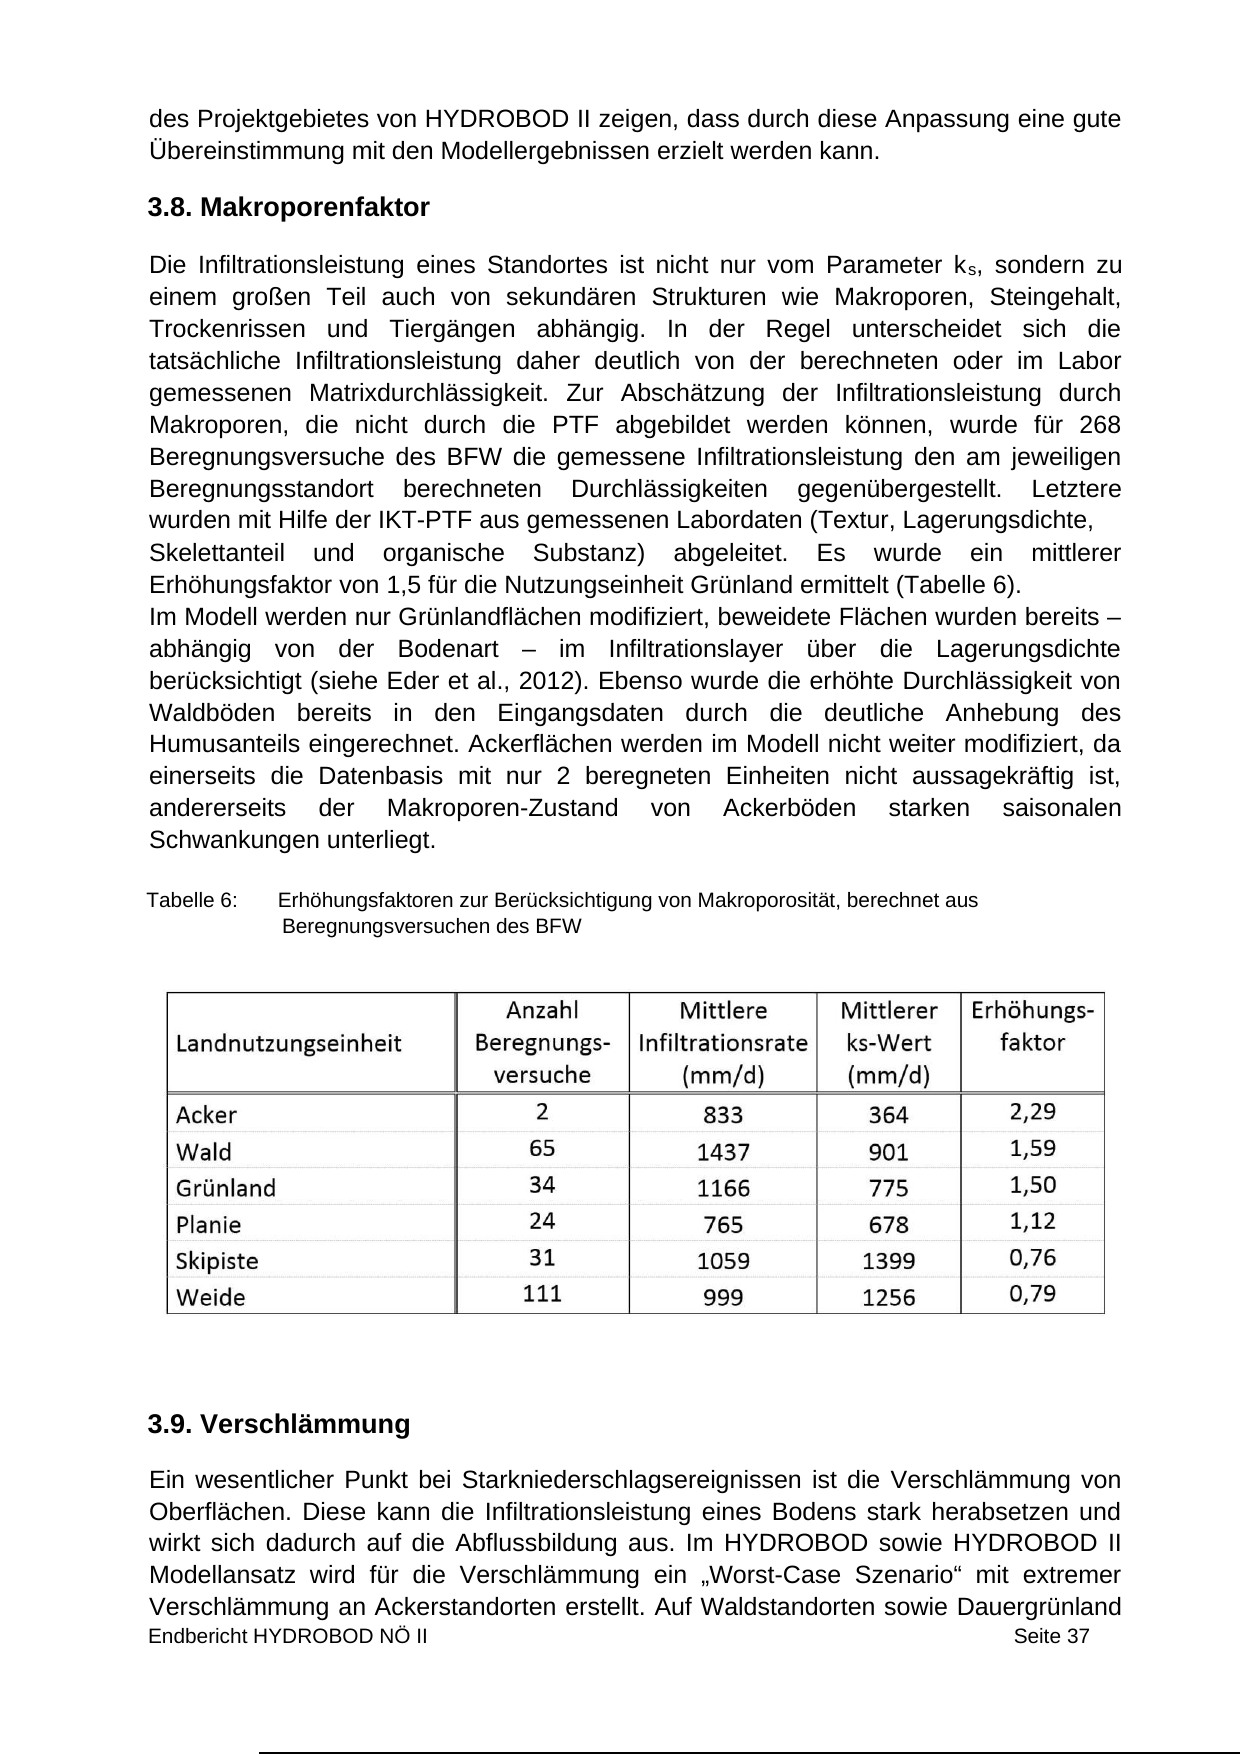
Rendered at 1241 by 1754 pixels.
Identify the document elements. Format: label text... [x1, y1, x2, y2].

text Skelettanteil und organische Substanz) abgeleitet. Es wurde ein mittlerer Erhöhungsfaktor von 1,5 für die Nutzungseinheit Grünland ermittelt (Tabelle 6). [149, 538, 1123, 598]
text 3.8. Makroporenfaktor [147, 191, 1137, 222]
text Tabelle 6: Erhöhungsfaktoren zur Berücksichtigung von Makroporosität, berechnet aus [146, 888, 1137, 912]
text des Projektgebietes von HYDROBOD II zeigen, dass durch diese Anpassung eine gute Übereinstimmung mit den Modellergebnissen erzielt werden kann. [149, 104, 1123, 164]
text Ein wesentlicher Punkt bei Starkniederschlagsereignissen ist die Verschlämmung von Oberflächen. Diese kann die Infiltrationsleistung eines Bodens stark herabsetzen und wirkt sich dadurch auf die Abflussbildung aus. Im HYDROBOD sowie HYDROBOD II Modellansatz wird für die Verschlämmung ein „Worst-Case Szenario“ mit extremer Verschlämmung an Ackerstandorten erstellt. Auf Waldstandorten sowie Dauergrünland [149, 1464, 1123, 1621]
text Die Infiltrationsleistung eines Standortes ist nicht nur vom Parameter ks, sondern zu einem großen Teil auch von sekundären Strukturen wie Makroporen, Steingehalt, Trockenrissen und Tiergängen abhängig. In der Regel unterscheidet sich die tatsächliche Infiltrationsleistung daher deutlich von der berechneten oder im Labor gemessenen Matrixdurchlässigkeit. Zur Abschätzung der Infiltrationsleistung durch Makroporen, die nicht durch die PTF abgebildet werden können, wurde für 268 Beregnungsversuche des BFW die gemessene Infiltrationsleistung den am jeweiligen Beregnungsstandort berechneten Durchlässigkeiten gegenübergestellt. Letztere wurden mit Hilfe der IKT-PTF aus gemessenen Labordaten (Textur, Lagerungsdichte, [149, 251, 1123, 534]
text Beregnungsversuchen des BFW [282, 914, 1123, 938]
text Im Modell werden nur Grünlandflächen modifiziert, beweidete Flächen wurden bereits – abhängig von der Bodenart – im Infiltrationslayer über die Lagerungsdichte berücksichtigt (siehe Eder et al., 2012). Ebenso wurde die erhöhte Durchlässigkeit von Waldböden bereits in den Eingangsdaten durch die deutliche Anhebung des Humusanteils eingerechnet. Ackerflächen werden im Modell nicht weiter modifiziert, da einerseits die Datenbasis mit nur 2 beregneten Einheiten nicht aussagekräftig ist, andererseits der Makroporen-Zustand von Ackerböden starken saisonalen Schwankungen unterliegt. [149, 602, 1123, 854]
text 3.9. Verschlämmung [147, 1408, 1137, 1439]
